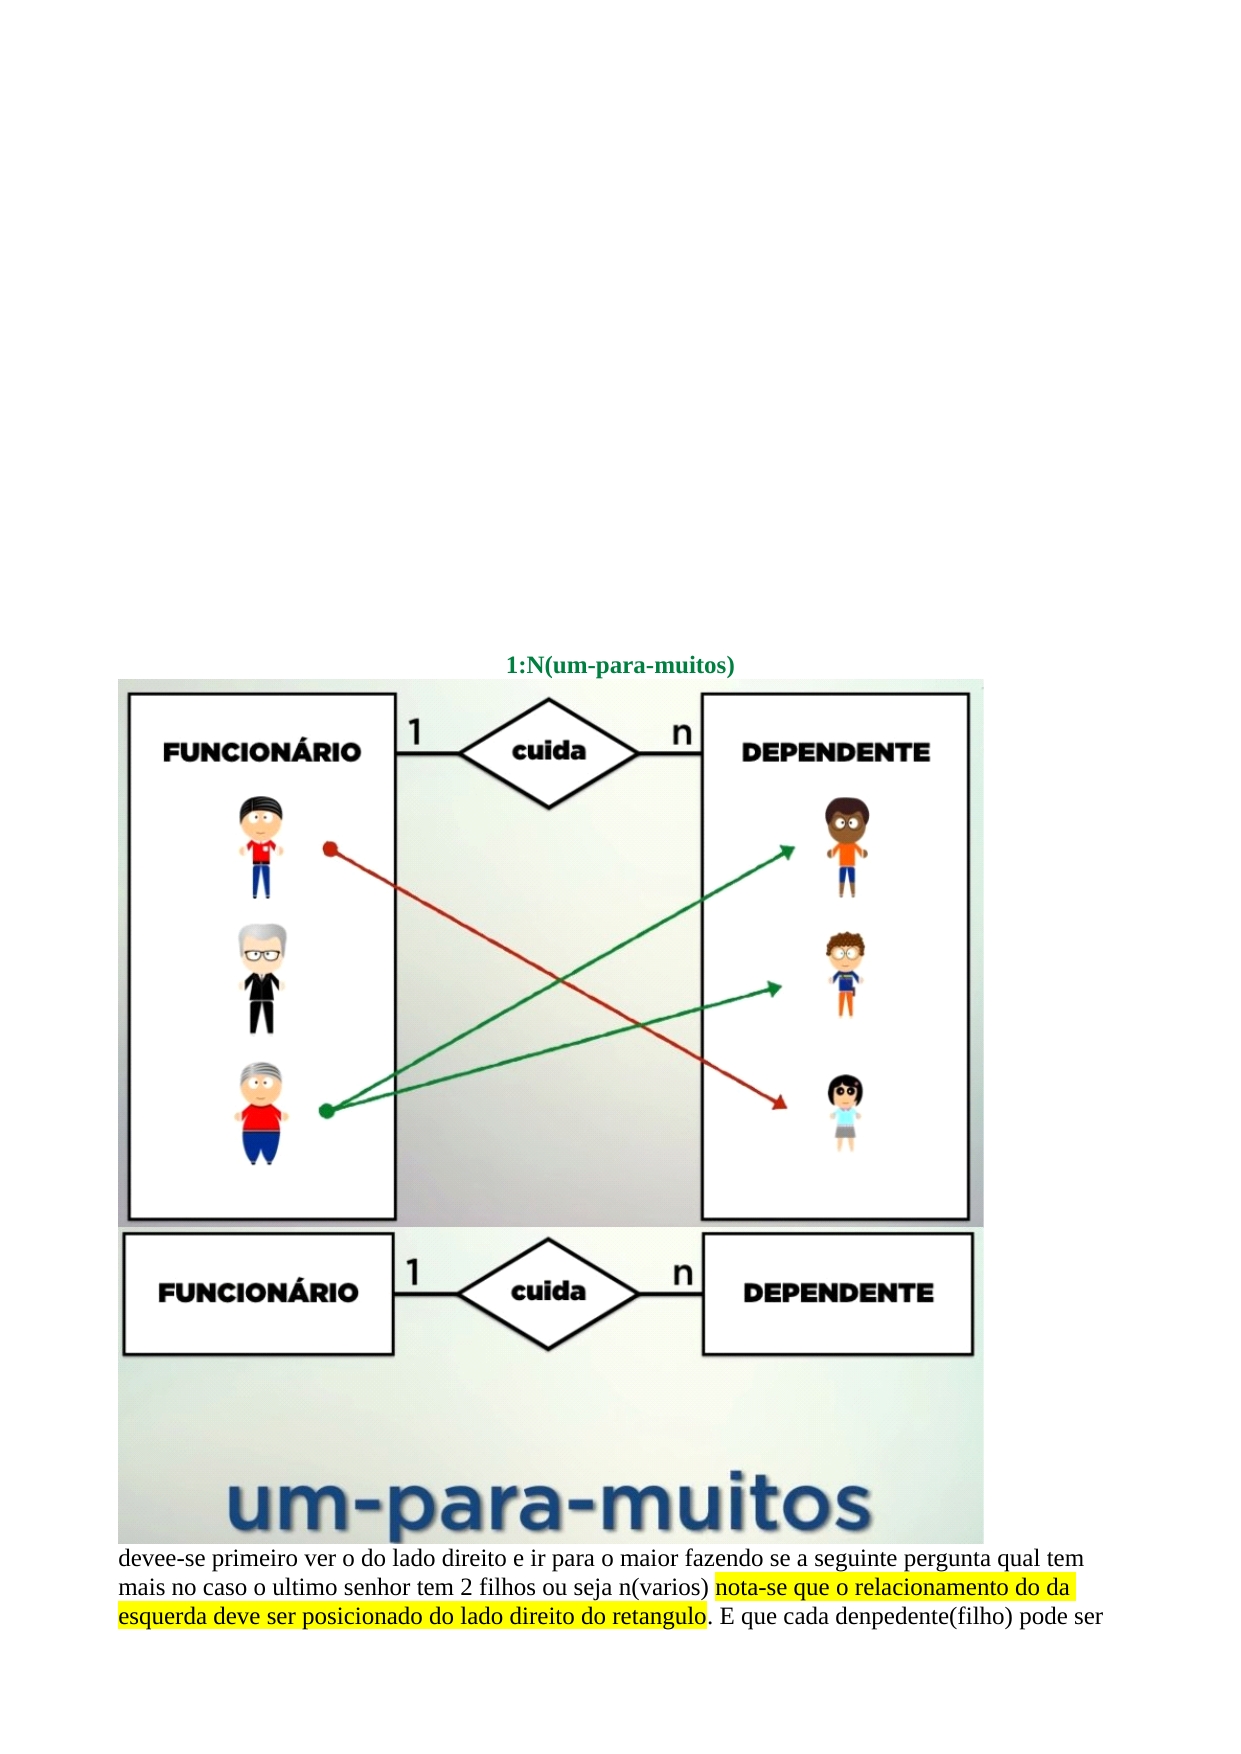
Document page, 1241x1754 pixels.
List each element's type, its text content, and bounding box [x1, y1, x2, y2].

text devee-se primeiro ver o do lado direito e ir para o maior fazendo se a seguinte pergunta qual tem mais no caso o ultimo senhor tem 2 filhos ou seja n(varios) nota-se que o relacionamento do da esquerda deve ser posicionado do lado direito do retangulo. E que cada denpedente(filho) pode ser [118, 1543, 1122, 1629]
text 1:N(um-para-muitos) [118, 651, 1122, 679]
